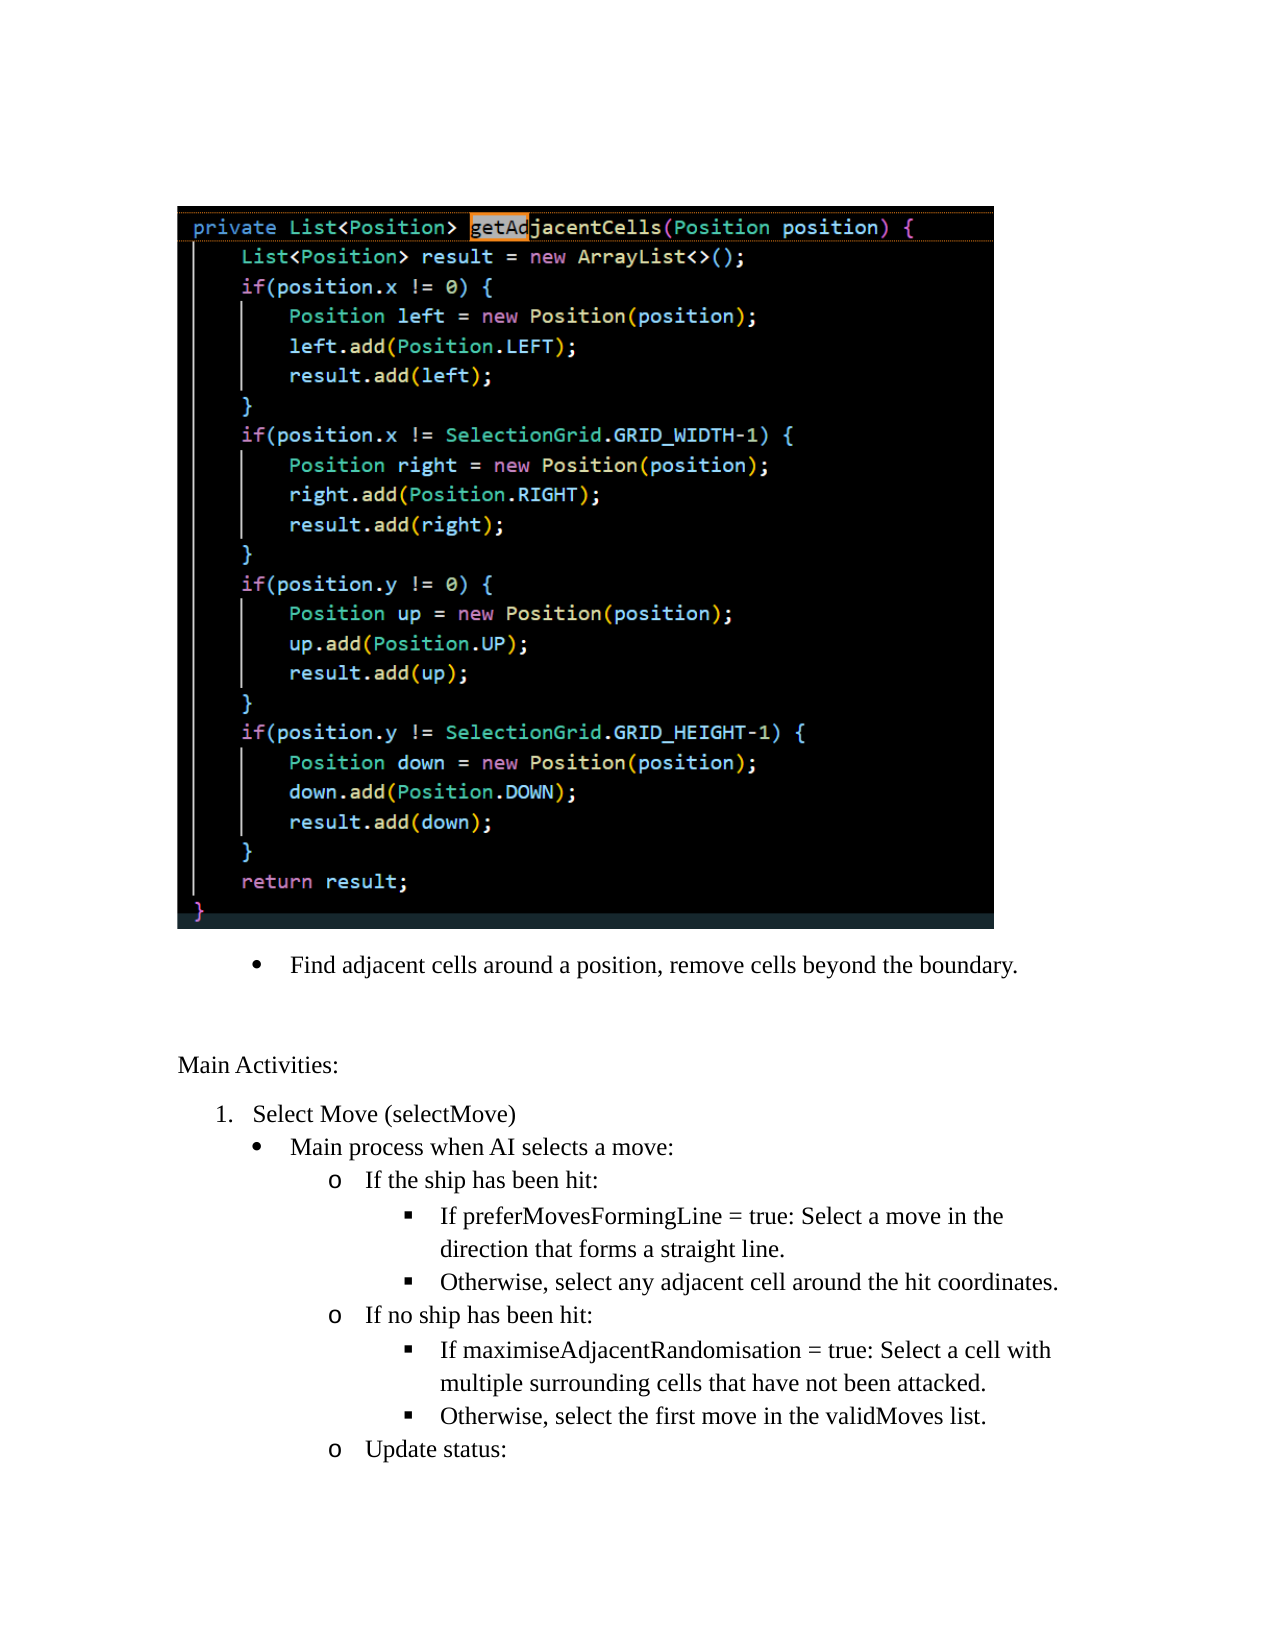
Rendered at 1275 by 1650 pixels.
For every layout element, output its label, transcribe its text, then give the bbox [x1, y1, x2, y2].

list If no ship has been hit: [327, 1300, 1098, 1331]
list Find adjacent cells around a position, remove cells beyond the boundary. [252, 950, 1098, 979]
list Main process when AI selects a move: [252, 1132, 1098, 1161]
list If preferMovesFormingLine = true: Select a move in the direction that forms a straight line. [402, 1201, 1098, 1263]
list If maximiseAdjacentRandomisation = true: Select a cell with multiple surrounding cells that have not been attacked. [402, 1335, 1098, 1397]
list If the ship has been hit: [327, 1166, 1098, 1196]
list Otherwise, select the first move in the validMoves list. [402, 1401, 1098, 1430]
text Main Activities: [177, 1050, 1098, 1078]
list Otherwise, select any adjacent cell around the hit coordinates. [402, 1267, 1098, 1296]
list Update status: [327, 1434, 1098, 1465]
list Select Move (selectMove) [215, 1099, 1098, 1128]
